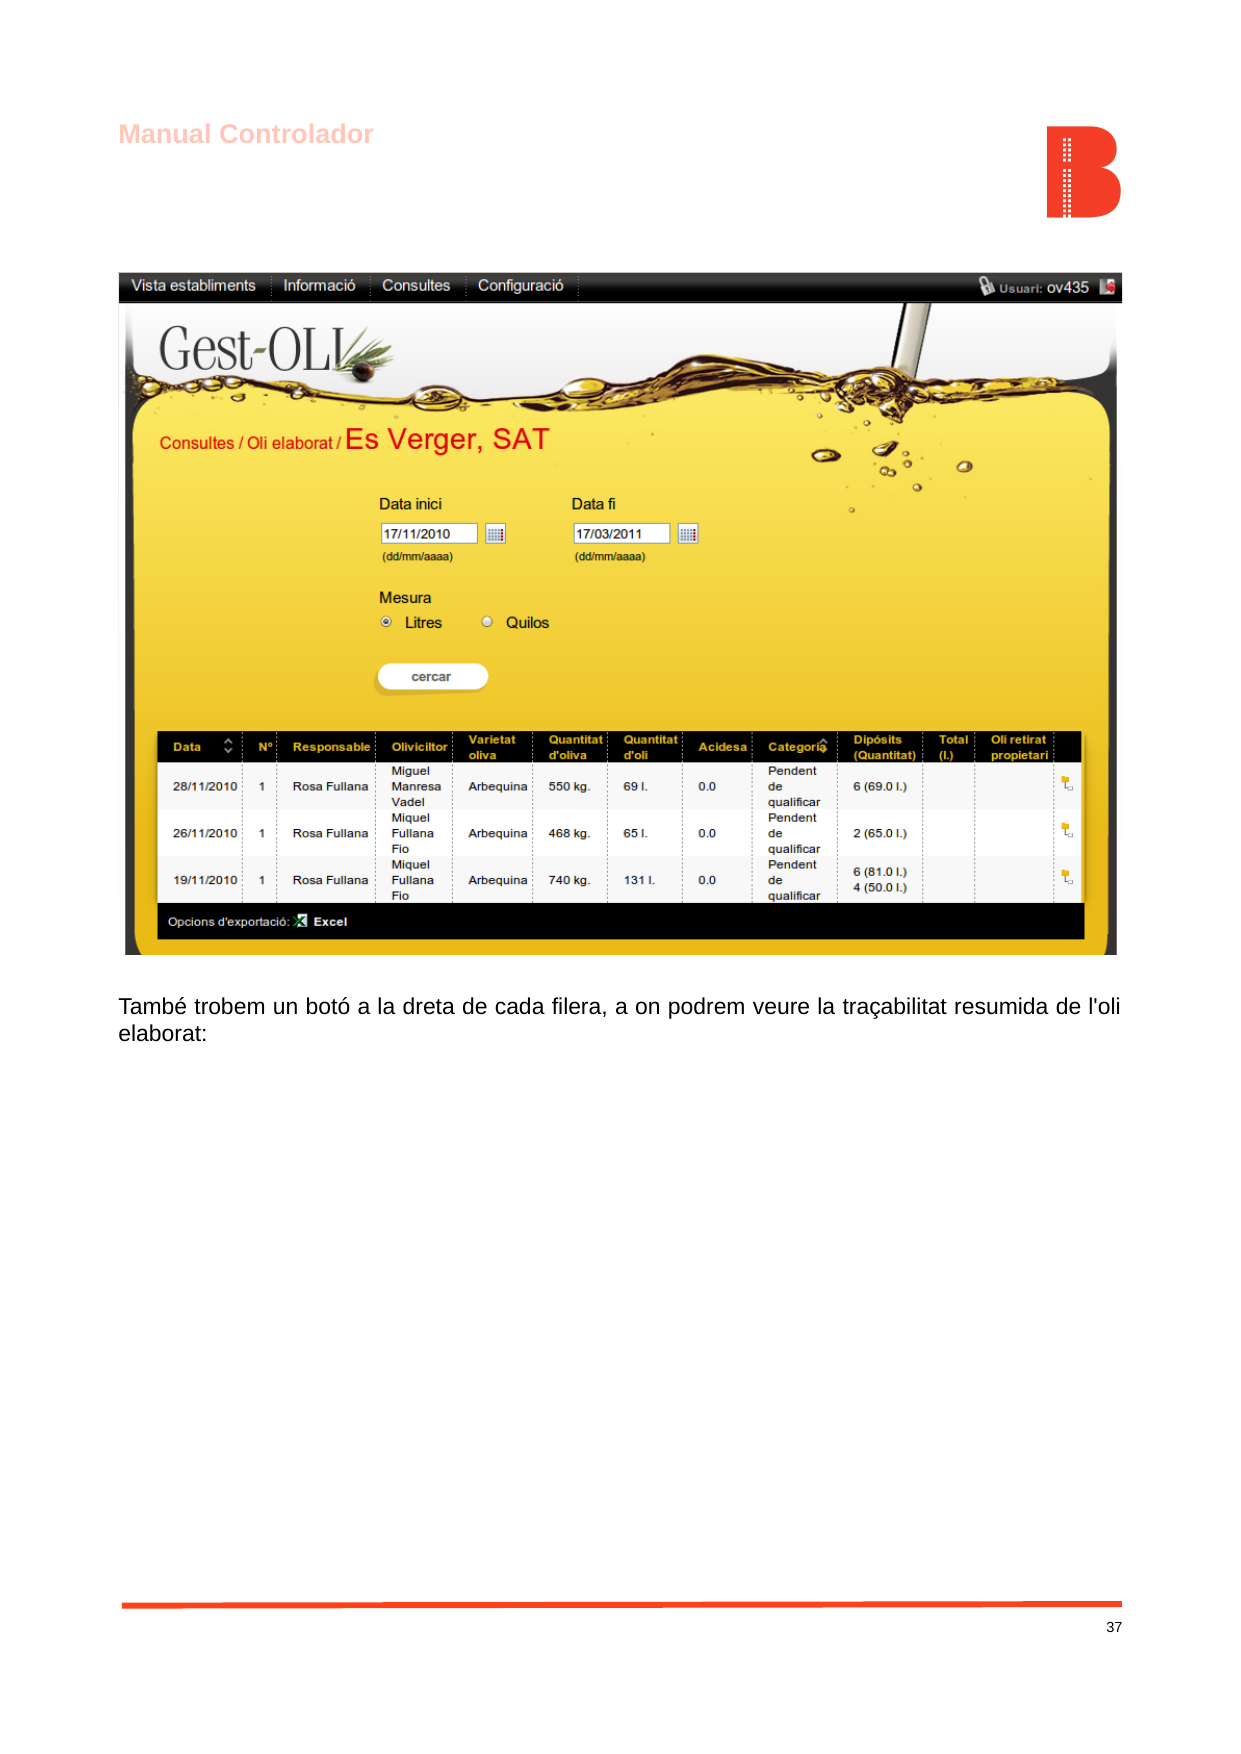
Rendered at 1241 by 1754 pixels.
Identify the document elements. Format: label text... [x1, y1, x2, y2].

picture [118, 272, 1123, 955]
text També trobem un botó a la dreta de cada filera, a on podrem veure la traçabilitat resumida de l'oli elaborat: [118, 993, 1122, 1046]
picture [1036, 124, 1130, 221]
